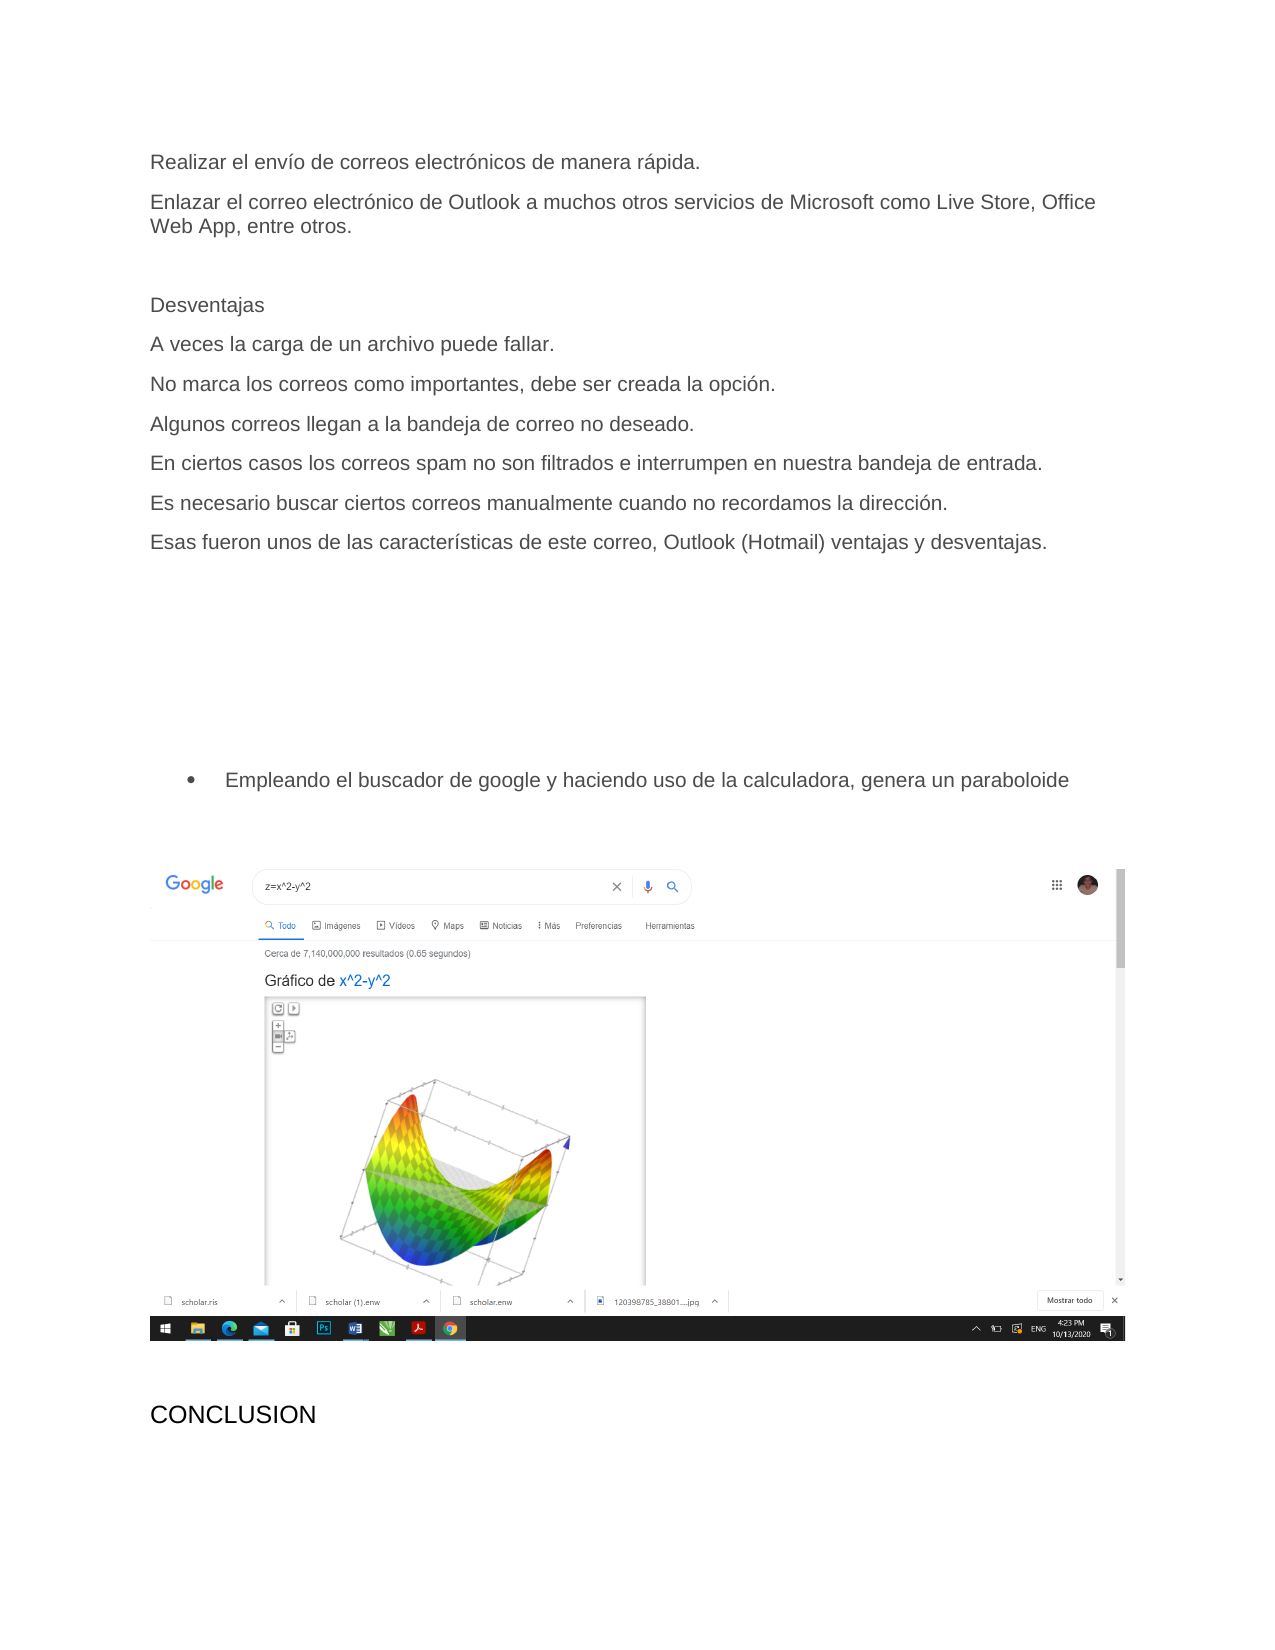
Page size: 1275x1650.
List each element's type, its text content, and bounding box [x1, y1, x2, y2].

text Algunos correos llegan a la bandeja de correo no deseado. [150, 411, 1125, 435]
text Enlazar el correo electrónico de Outlook a muchos otros servicios de Microsoft como Live Store, Office Web App, entre otros. [150, 189, 1125, 237]
text CONCLUSION [150, 1400, 1125, 1429]
text Es necesario buscar ciertos correos manualmente cuando no recordamos la dirección. [150, 491, 1125, 514]
text No marca los correos como importantes, debe ser creada la opción. [150, 372, 1125, 396]
text Esas fueron unos de las características de este correo, Outlook (Hotmail) ventajas y desventajas. [150, 530, 1125, 554]
list Empleando el buscador de google y haciendo uso de la calculadora, genera un paraboloide [187, 768, 1125, 792]
text A veces la carga de un archivo puede fallar. [150, 332, 1125, 356]
text Realizar el envío de correos electrónicos de manera rápida. [150, 150, 1125, 174]
text En ciertos casos los correos spam no son filtrados e interrumpen en nuestra bandeja de entrada. [150, 451, 1125, 475]
text Desventajas [150, 293, 1125, 317]
